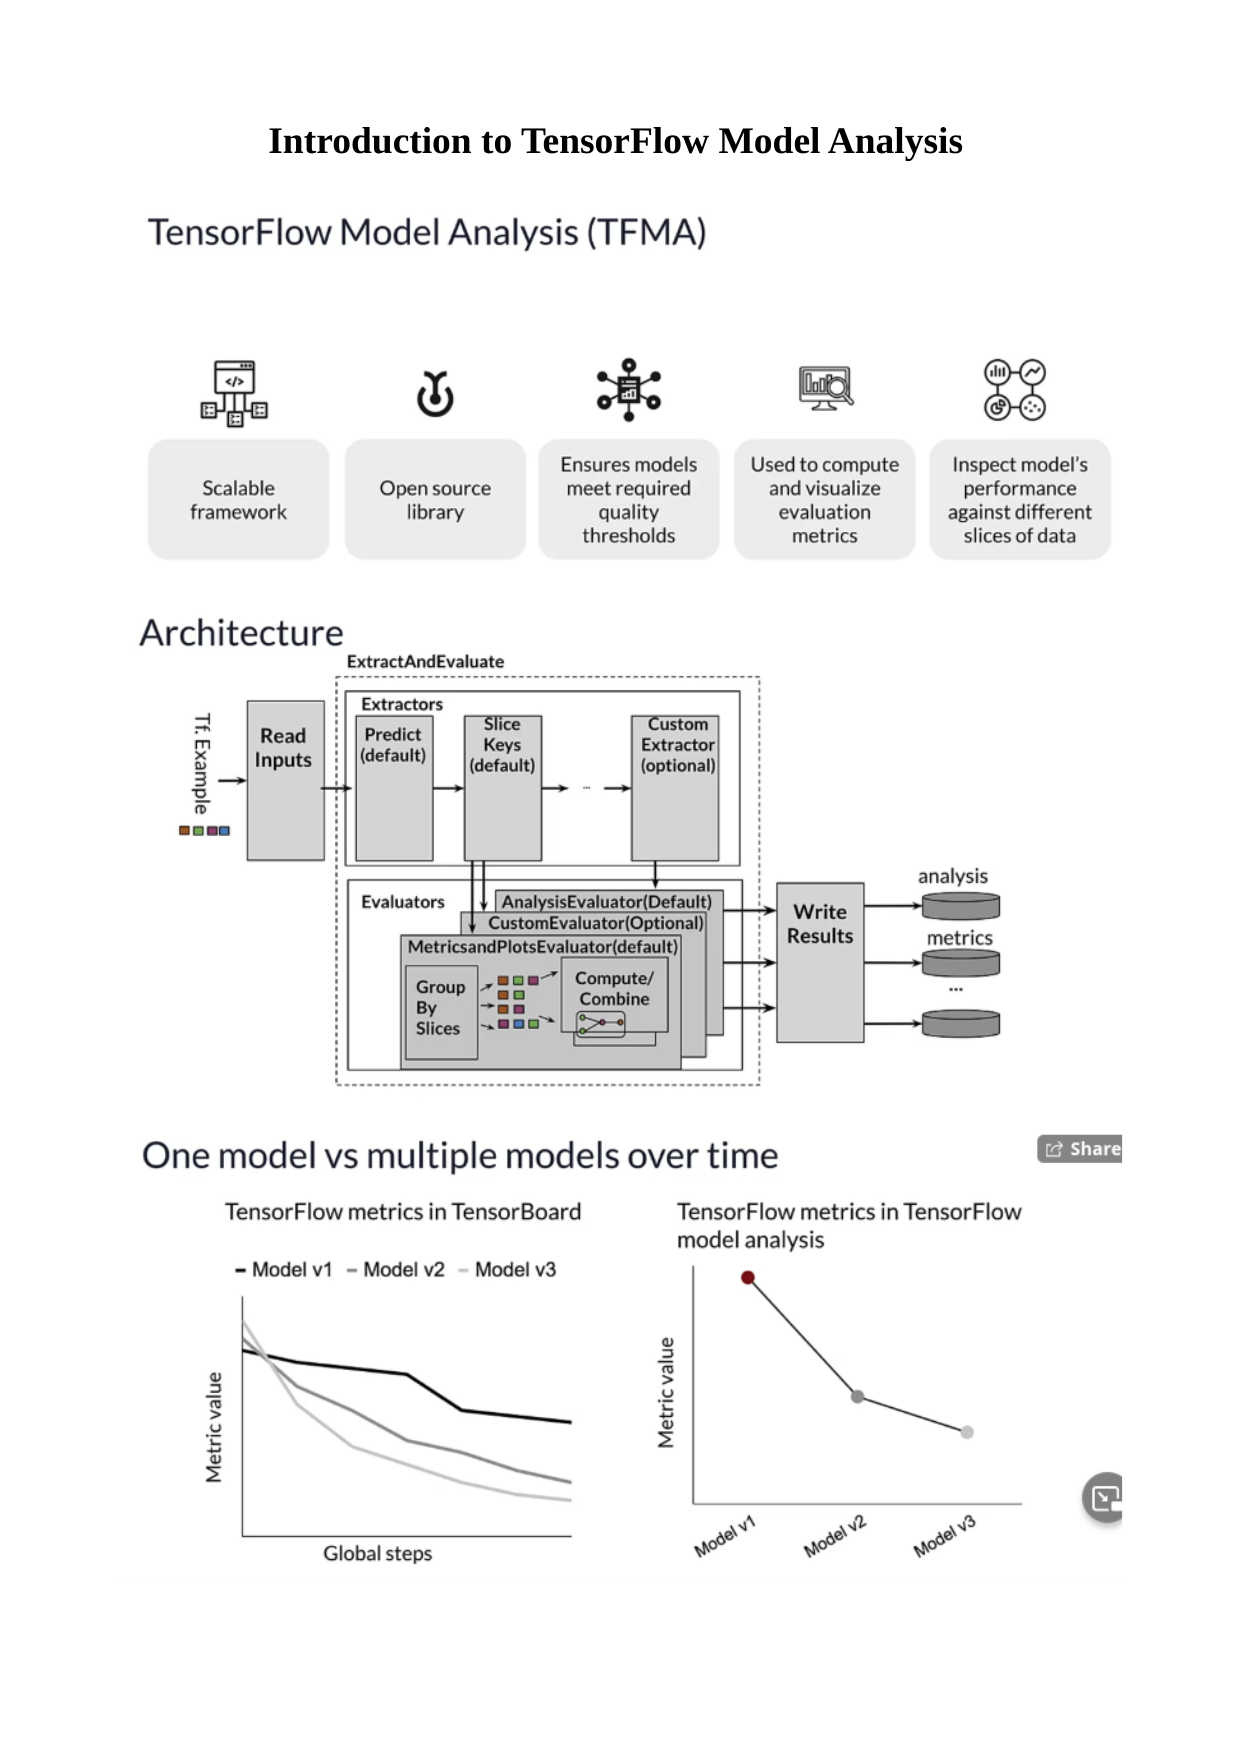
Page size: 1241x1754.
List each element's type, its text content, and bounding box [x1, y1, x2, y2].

picture [118, 1126, 1123, 1582]
picture [118, 202, 1123, 578]
picture [118, 606, 1123, 1098]
subtitle Introduction to TensorFlow Model Analysis [118, 118, 1122, 161]
